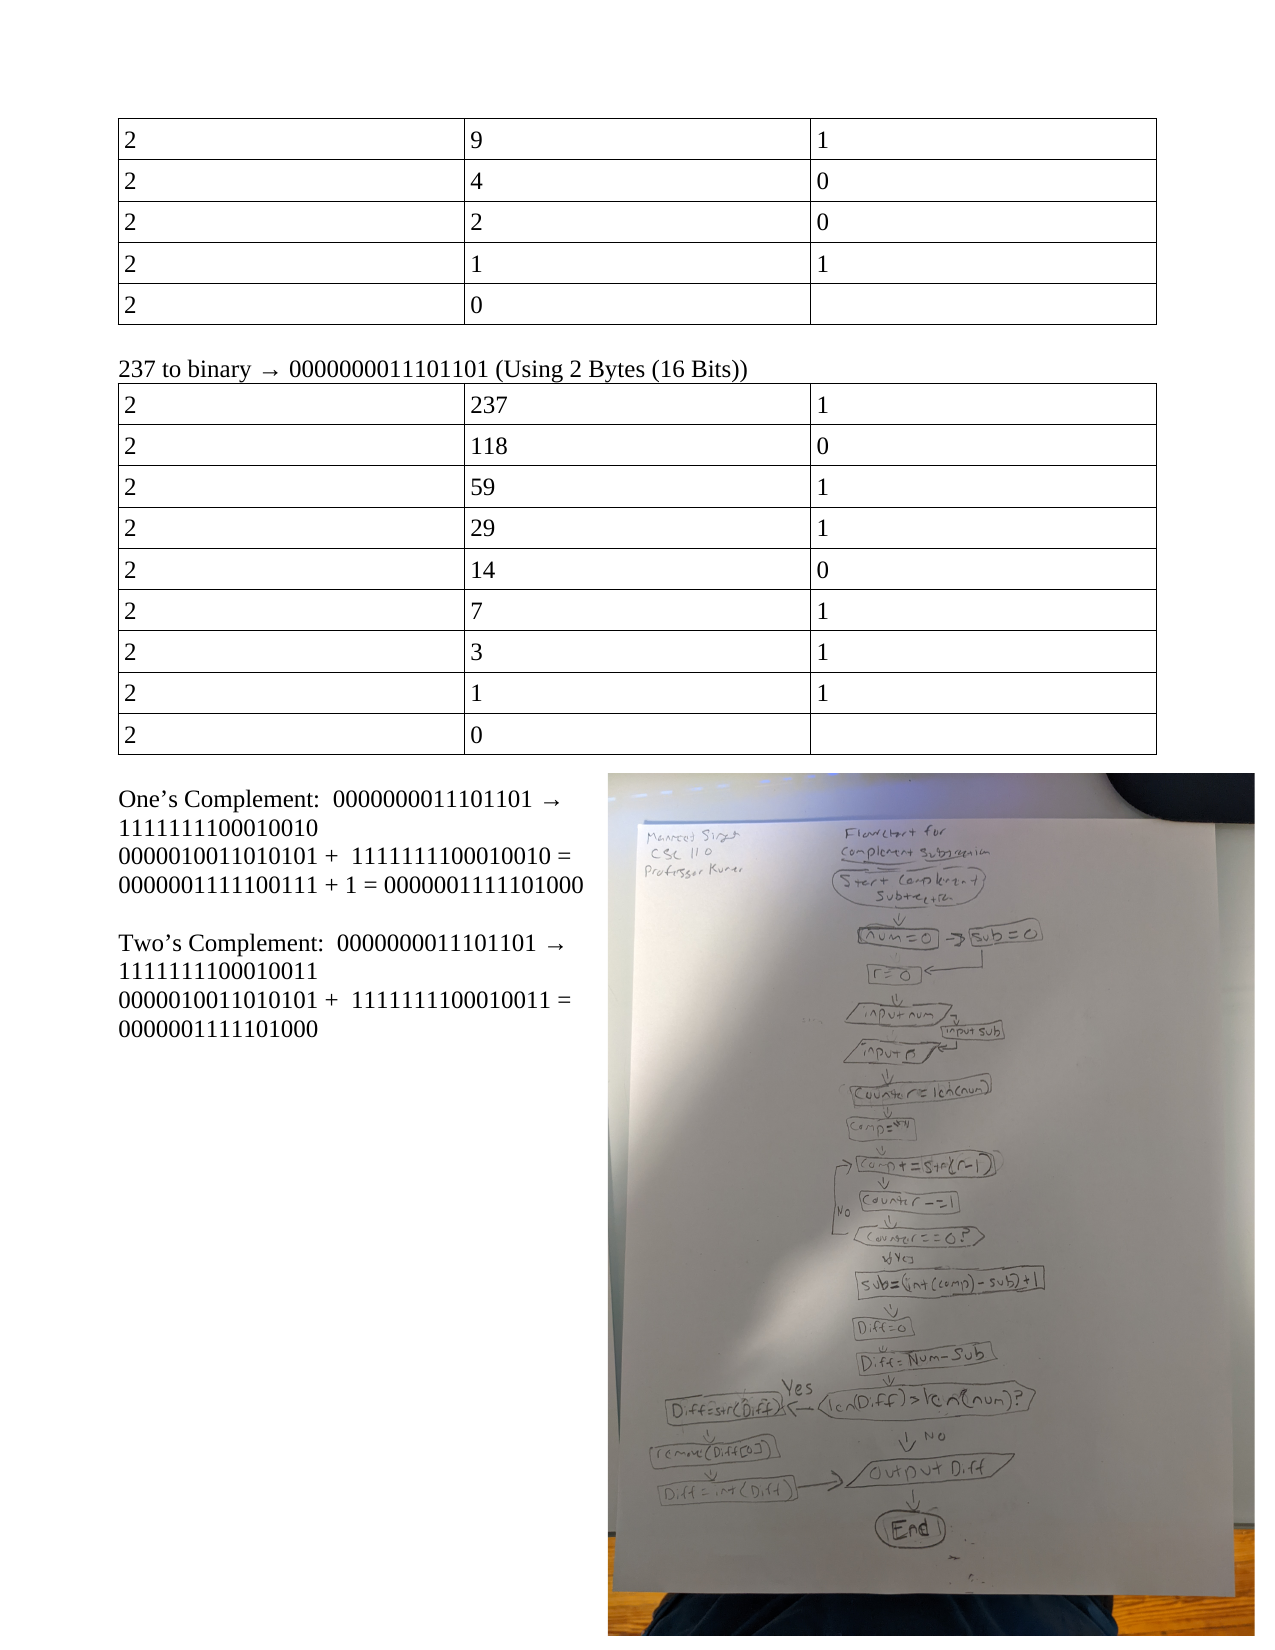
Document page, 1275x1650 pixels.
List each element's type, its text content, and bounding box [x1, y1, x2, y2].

table_cell 1 [811, 119, 1156, 159]
table_cell 118 [465, 425, 810, 465]
table_cell 2 [119, 119, 464, 159]
table_cell 2 [119, 425, 464, 465]
table_cell 0 [811, 202, 1156, 242]
table_header 237 [465, 384, 810, 424]
table_cell 59 [465, 466, 810, 507]
table_cell 1 [465, 673, 810, 713]
table_cell 1 [811, 631, 1156, 672]
table_cell 2 [119, 673, 464, 713]
table_cell 2 [119, 466, 464, 507]
table_cell 1 [811, 508, 1156, 548]
table_cell 29 [465, 508, 810, 548]
text 0000010011010101 + 1111111100010011 = 0000001111101000 [118, 985, 607, 1043]
table_cell 0 [811, 549, 1156, 589]
table_header 2 [119, 384, 464, 424]
picture [607, 773, 1255, 1636]
table_header 1 [811, 384, 1156, 424]
table_cell 2 [119, 243, 464, 283]
table_cell 1 [811, 590, 1156, 630]
table_cell 0 [811, 425, 1156, 465]
table_cell 3 [465, 631, 810, 672]
table_cell 1 [465, 243, 810, 283]
table_cell 2 [119, 202, 464, 242]
table_cell [811, 284, 1156, 324]
table_cell 0 [811, 160, 1156, 201]
table_cell 2 [119, 631, 464, 672]
table_cell 2 [119, 549, 464, 589]
table_cell 0 [465, 284, 810, 324]
table_cell 2 [119, 284, 464, 324]
table_cell 1 [811, 466, 1156, 507]
text 0000010011010101 + 1111111100010010 = 0000001111100111 + 1 = 0000001111101000 [118, 841, 607, 899]
table_cell 2 [119, 714, 464, 754]
table_cell 2 [119, 160, 464, 201]
table_cell 1 [811, 243, 1156, 283]
table_cell 14 [465, 549, 810, 589]
table_cell 4 [465, 160, 810, 201]
table_cell [811, 714, 1156, 754]
table_cell 9 [465, 119, 810, 159]
table_cell 2 [465, 202, 810, 242]
text Two’s Complement: 0000000011101101 → 1111111100010011 [118, 928, 607, 985]
text One’s Complement: 0000000011101101 → 1111111100010010 [118, 784, 607, 841]
table_cell 0 [465, 714, 810, 754]
table_cell 7 [465, 590, 810, 630]
table_cell 1 [811, 673, 1156, 713]
table_cell 2 [119, 508, 464, 548]
table_cell 2 [119, 590, 464, 630]
text 237 to binary → 0000000011101101 (Using 2 Bytes (16 Bits)) [118, 354, 1157, 383]
